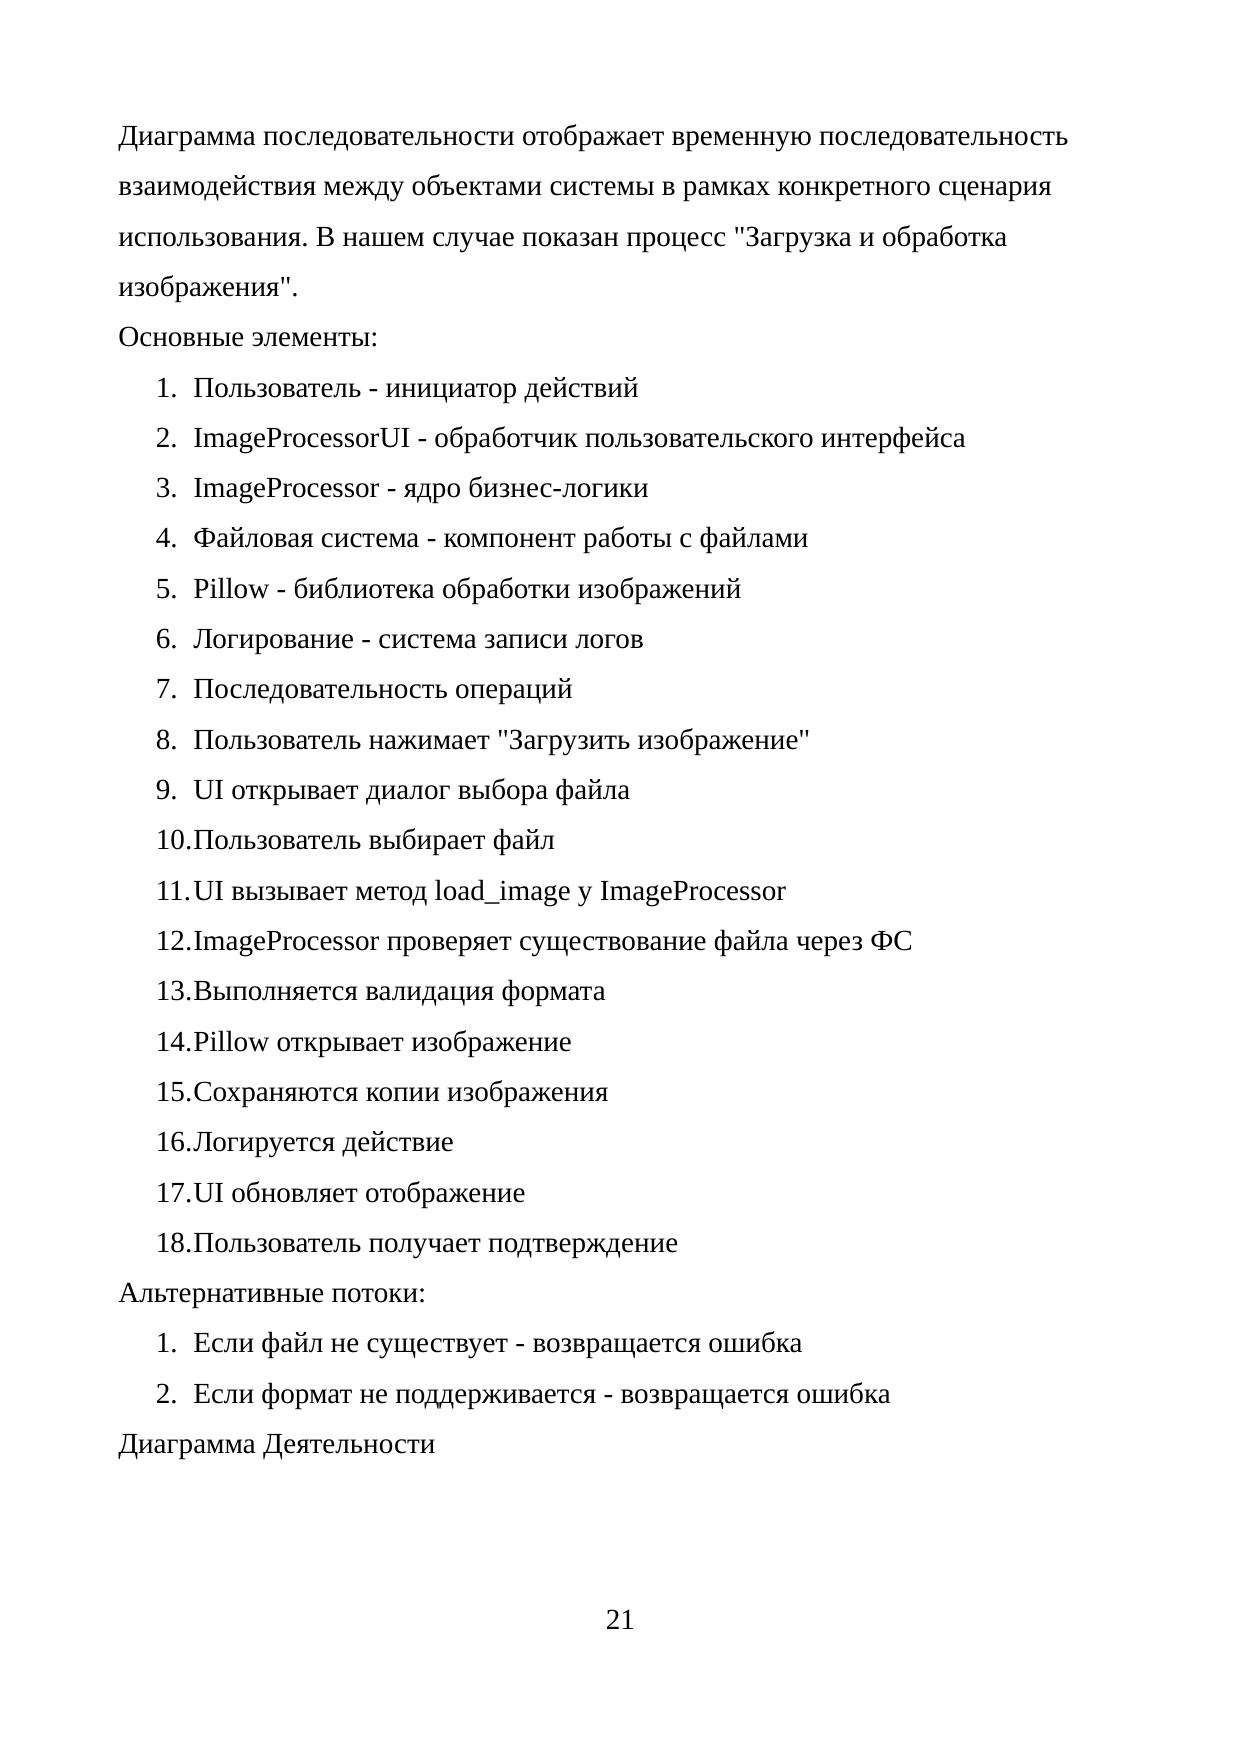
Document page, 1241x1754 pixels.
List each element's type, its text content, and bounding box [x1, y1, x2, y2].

list Логируется действие [156, 1124, 1122, 1158]
list Pillow открывает изображение [156, 1024, 1122, 1057]
list Если формат не поддерживается - возвращается ошибка [156, 1376, 1122, 1409]
list Выполняется валидация формата [156, 973, 1122, 1007]
list ImageProcessor проверяет существование файла через ФС [156, 923, 1122, 957]
list ImageProcessor - ядро бизнес-логики [156, 470, 1122, 504]
text Альтернативные потоки: [118, 1275, 1122, 1309]
list Pillow - библиотека обработки изображений [156, 571, 1122, 604]
text Диаграмма Деятельности [118, 1426, 1122, 1460]
text Основные элементы: [118, 319, 1122, 353]
list Пользователь - инициатор действий [156, 370, 1122, 403]
text Диаграмма последовательности отображает временную последовательность взаимодействия между объектами системы в рамках конкретного сценария использования. В нашем случае показан процесс "Загрузка и обработка изображения". [118, 118, 1122, 303]
list ImageProcessorUI - обработчик пользовательского интерфейса [156, 420, 1122, 453]
list UI открывает диалог выбора файла [156, 772, 1122, 806]
list Логирование - система записи логов [156, 621, 1122, 655]
list Пользователь выбирает файл [156, 822, 1122, 856]
list Если файл не существует - возвращается ошибка [156, 1326, 1122, 1359]
list Файловая система - компонент работы с файлами [156, 521, 1122, 554]
list Пользователь получает подтверждение [156, 1225, 1122, 1258]
list UI обновляет отображение [156, 1175, 1122, 1208]
list Пользователь нажимает "Загрузить изображение" [156, 722, 1122, 755]
list Последовательность операций [156, 672, 1122, 705]
list Сохраняются копии изображения [156, 1074, 1122, 1108]
list UI вызывает метод load_image у ImageProcessor [156, 873, 1122, 906]
